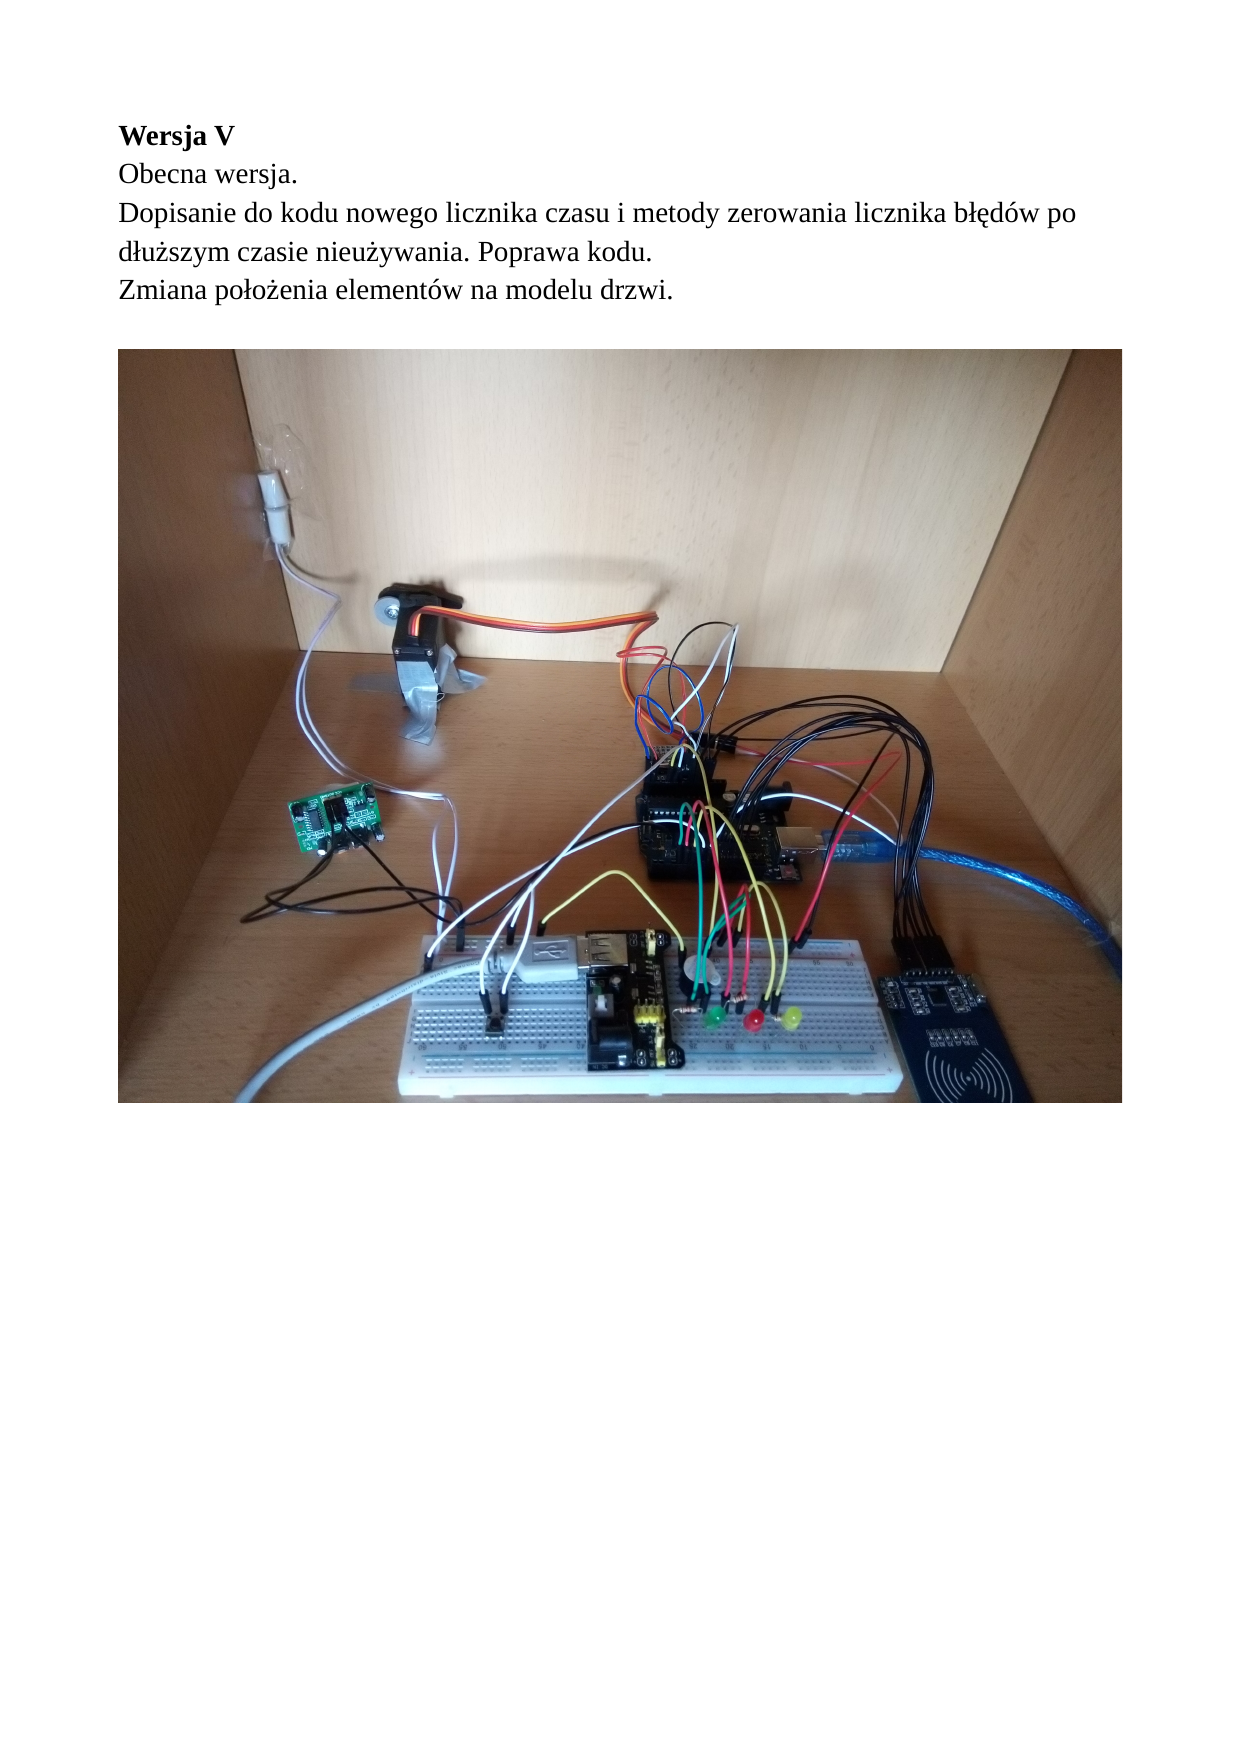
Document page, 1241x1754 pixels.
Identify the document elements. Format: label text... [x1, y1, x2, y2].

text Zmiana położenia elementów na modelu drzwi. [118, 272, 1122, 306]
text Obecna wersja. [118, 157, 1122, 190]
picture [118, 349, 1123, 1103]
text Wersja V [118, 118, 1122, 152]
text Dopisanie do kodu nowego licznika czasu i metody zerowania licznika błędów po dłuższym czasie nieużywania. Poprawa kodu. [118, 195, 1122, 267]
